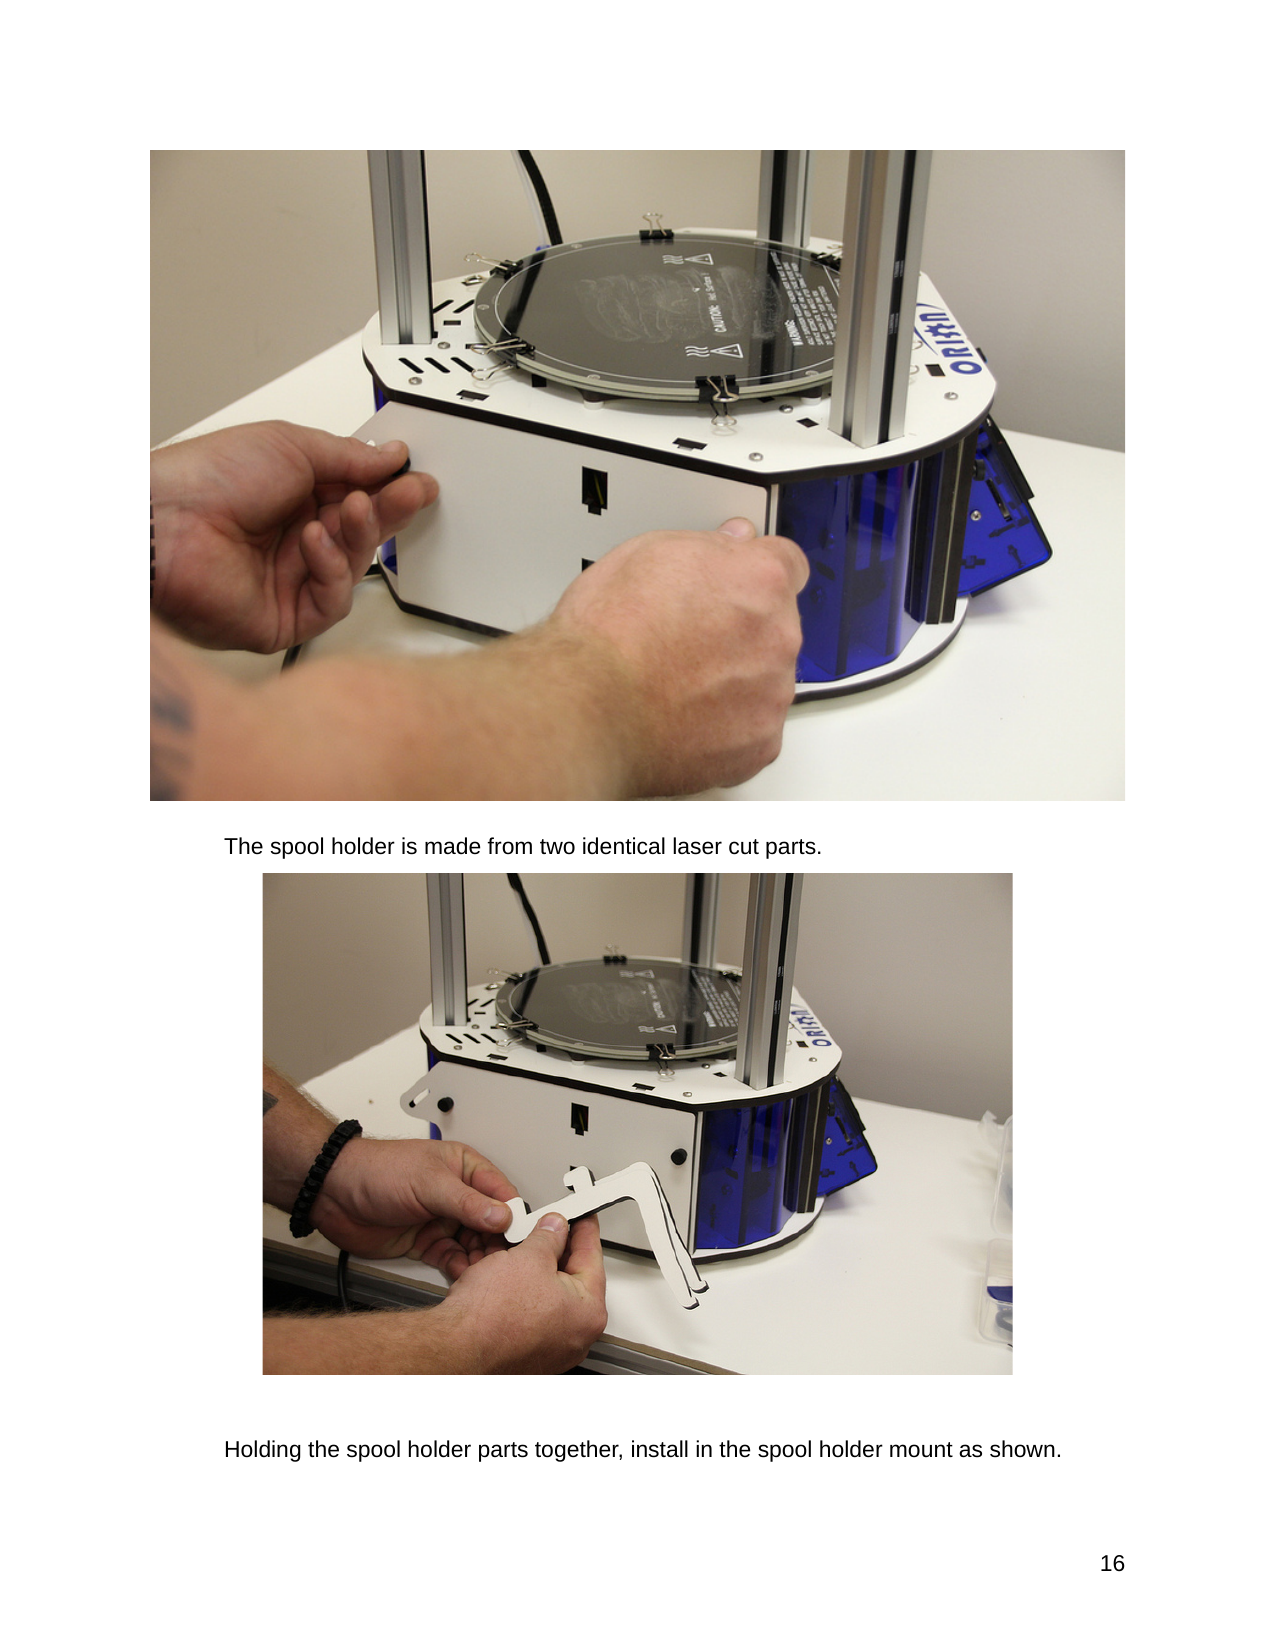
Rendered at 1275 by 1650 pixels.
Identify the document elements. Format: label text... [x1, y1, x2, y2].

text Holding the spool holder parts together, install in the spool holder mount as shown. [150, 1437, 1125, 1463]
text The spool holder is made from two identical laser cut parts. [150, 834, 1125, 859]
picture [262, 873, 1013, 1375]
picture [150, 150, 1125, 801]
